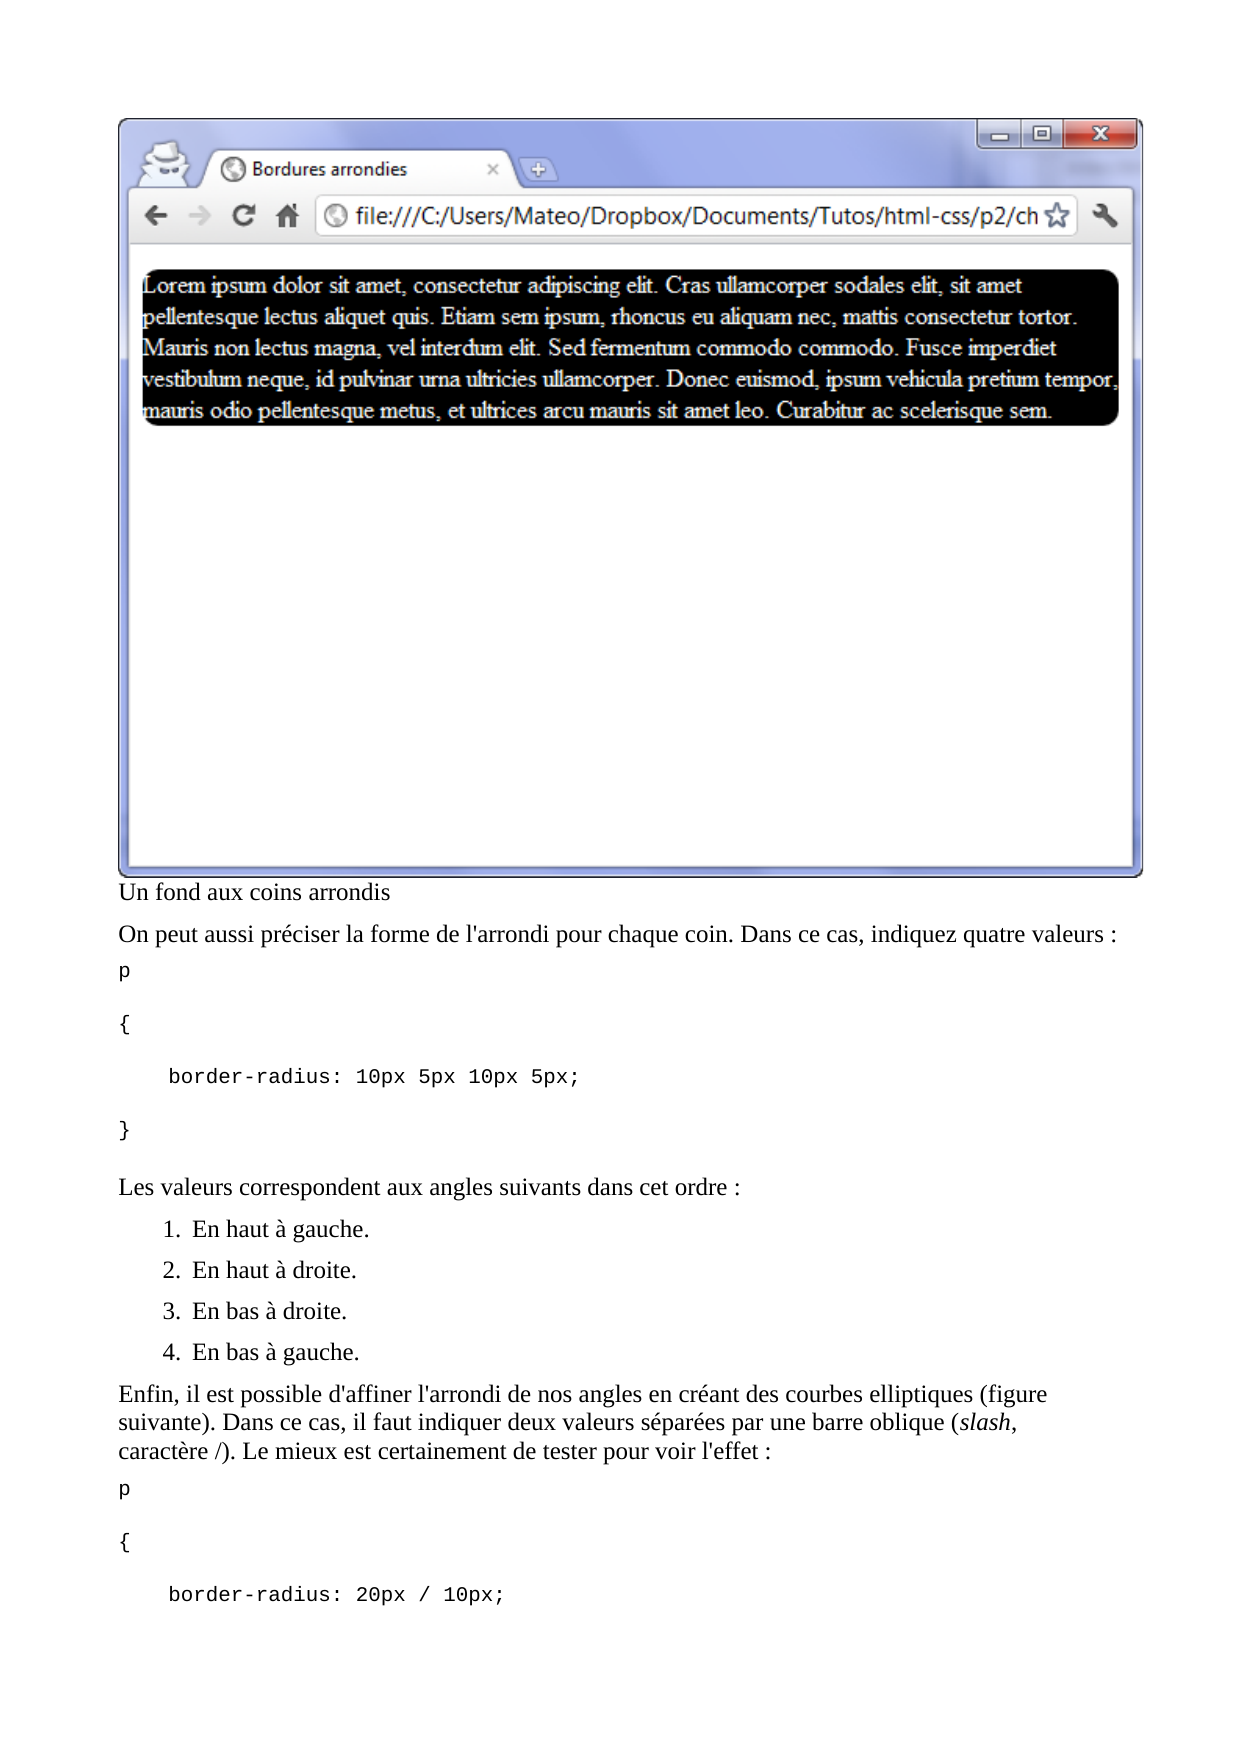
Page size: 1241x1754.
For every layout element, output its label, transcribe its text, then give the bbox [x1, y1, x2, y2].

text p [118, 960, 1122, 984]
list En bas à droite. [162, 1296, 1122, 1325]
text border-radius: 20px / 10px; [118, 1584, 1122, 1607]
text Les valeurs correspondent aux angles suivants dans cet ordre : [118, 1172, 1122, 1201]
text Enfin, il est possible d'affiner l'arrondi de nos angles en créant des courbes elliptiques (figure suivante). Dans ce cas, il faut indiquer deux valeurs séparées par une barre oblique (slash, caractère /). Le mieux est certainement de tester pour voir l'effet : [118, 1379, 1122, 1465]
text { [118, 1013, 1122, 1037]
text } [118, 1119, 1122, 1143]
list En bas à gauche. [162, 1337, 1122, 1366]
list En haut à droite. [162, 1255, 1122, 1284]
picture [118, 118, 1144, 878]
text border-radius: 10px 5px 10px 5px; [118, 1066, 1122, 1090]
list En haut à gauche. [162, 1214, 1122, 1242]
text On peut aussi préciser la forme de l'arrondi pour chaque coin. Dans ce cas, indiquez quatre valeurs : [118, 919, 1122, 947]
text Un fond aux coins arrondis [118, 878, 1122, 906]
text p [118, 1477, 1122, 1501]
text { [118, 1531, 1122, 1554]
